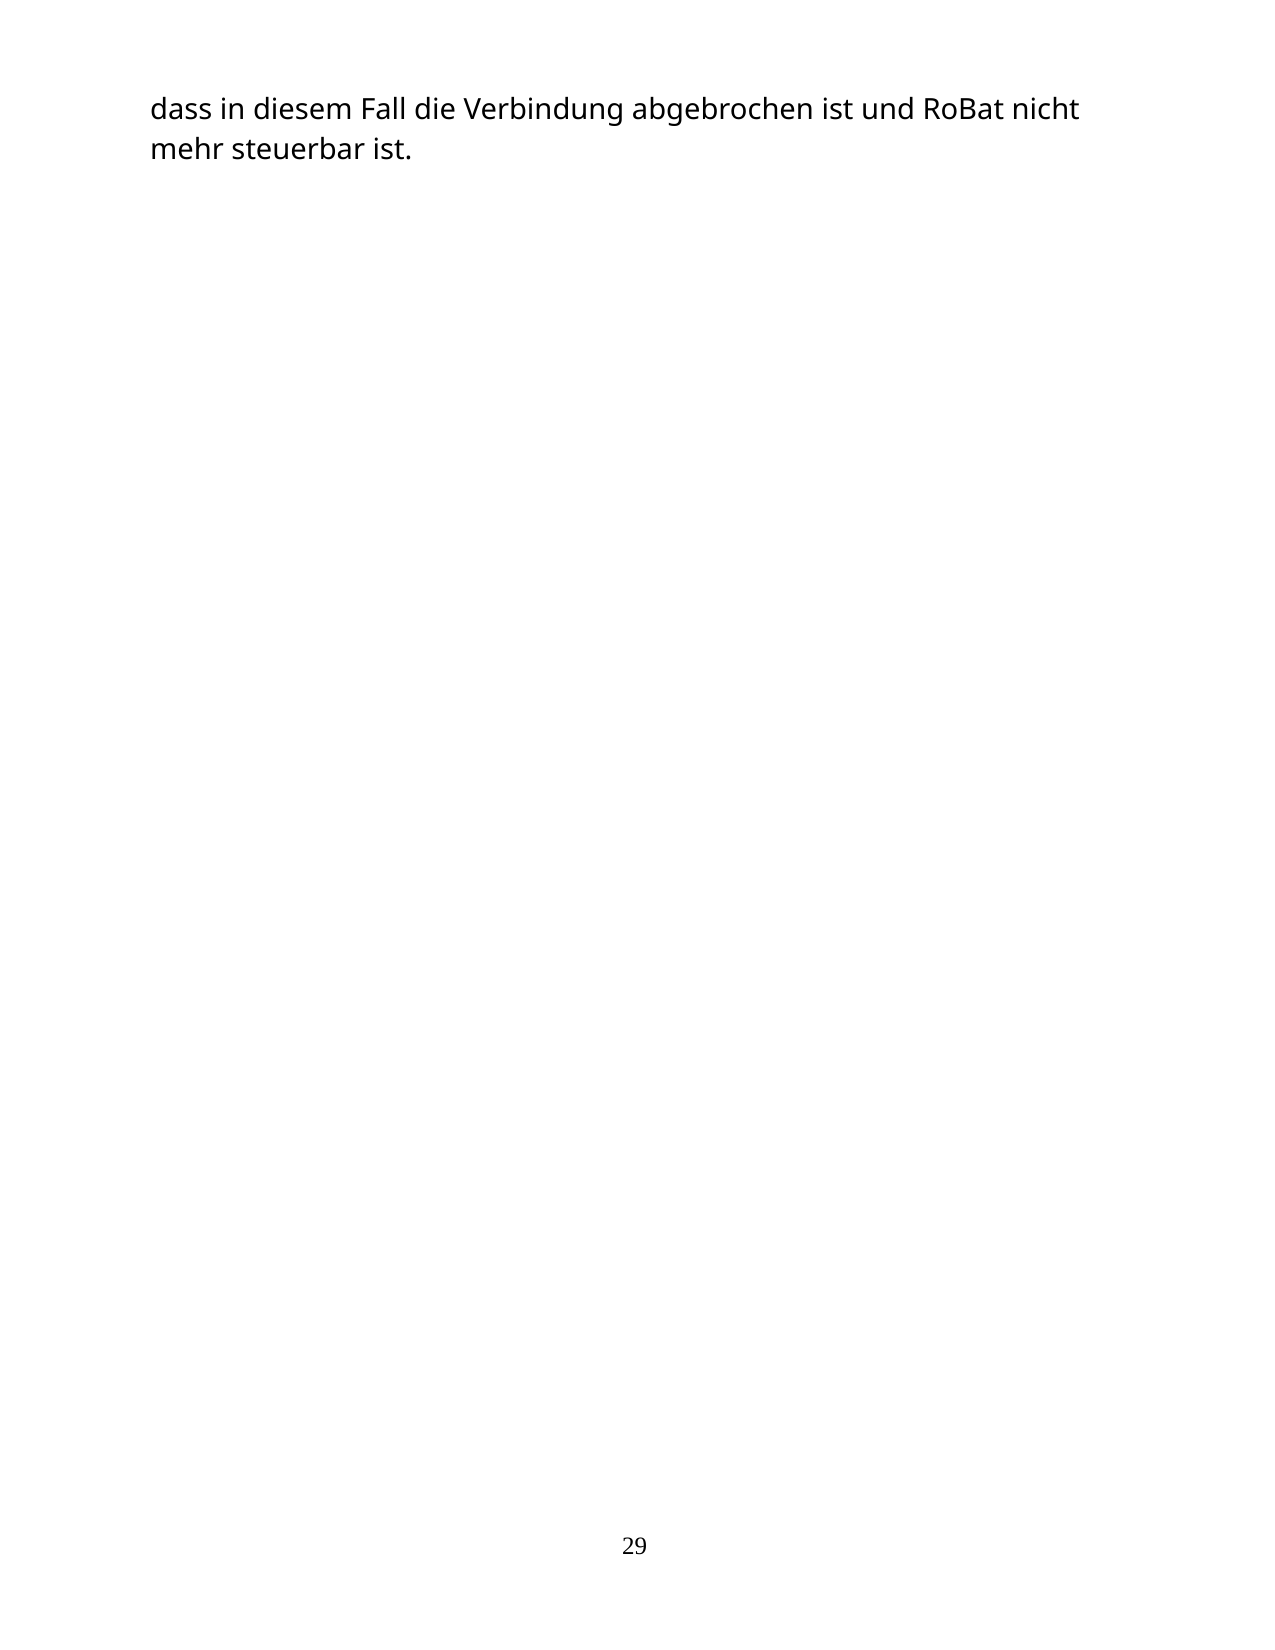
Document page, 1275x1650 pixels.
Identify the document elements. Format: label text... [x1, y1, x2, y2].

text dass in diesem Fall die Verbindung abgebrochen ist und RoBat nicht mehr steuerbar ist. [150, 88, 1125, 168]
